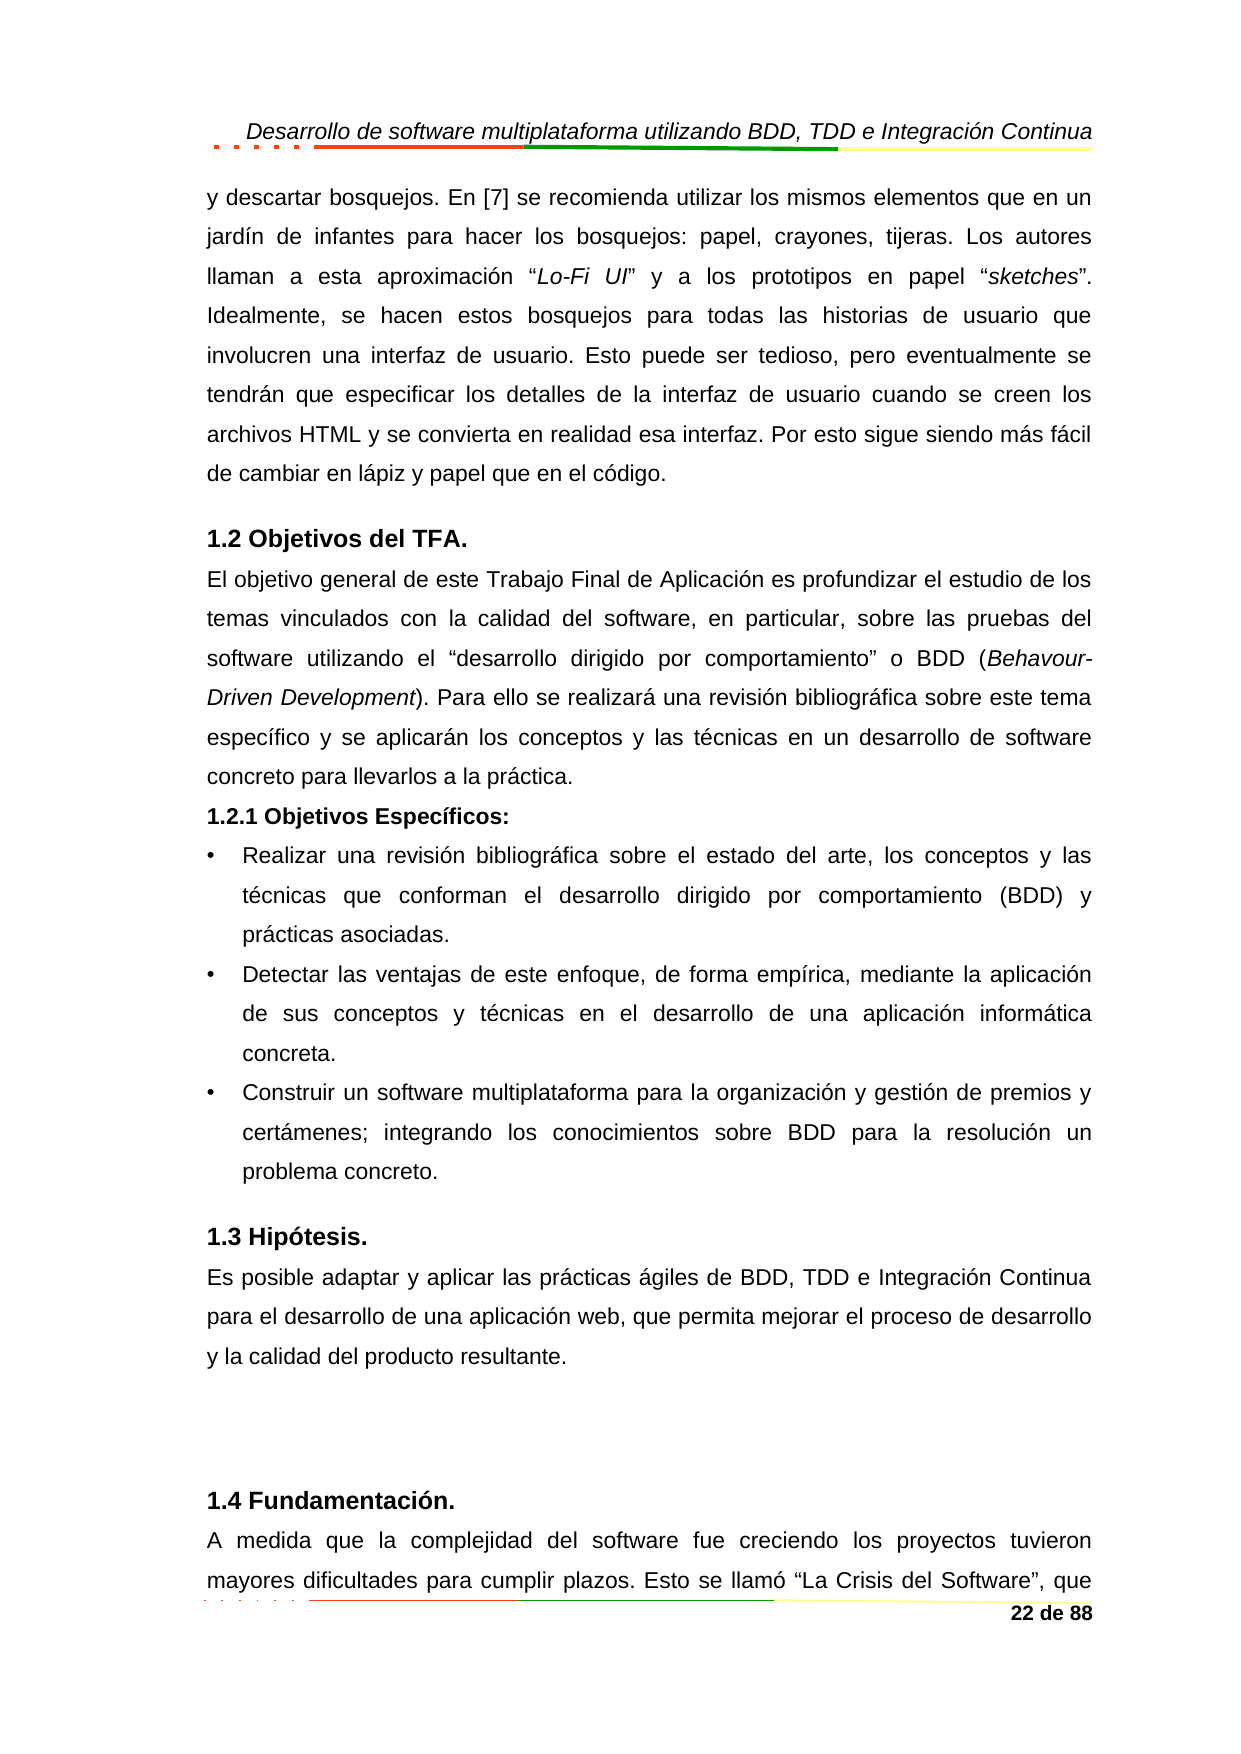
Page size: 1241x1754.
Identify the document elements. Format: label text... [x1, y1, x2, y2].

list Construir un software multiplataforma para la organización y gestión de premios y certámenes; integrando los conocimientos sobre BDD para la resolución un problema concreto. [207, 1079, 1093, 1184]
subtitle 1.3 Hipótesis. [207, 1222, 1093, 1251]
list Detectar las ventajas de este enfoque, de forma empírica, mediante la aplicación de sus conceptos y técnicas en el desarrollo de una aplicación informática concreta. [207, 961, 1093, 1066]
text y descartar bosquejos. En [7] se recomienda utilizar los mismos elementos que en un jardín de infantes para hacer los bosquejos: papel, crayones, tijeras. Los autores llaman a esta aproximación “Lo-Fi UI” y a los prototipos en papel “sketches”. Idealmente, se hacen estos bosquejos para todas las historias de usuario que involucren una interfaz de usuario. Esto puede ser tedioso, pero eventualmente se tendrán que especificar los detalles de la interfaz de usuario cuando se creen los archivos HTML y se convierta en realidad esa interfaz. Por esto sigue siendo más fácil de cambiar en lápiz y papel que en el código. [207, 184, 1093, 486]
subtitle 1.4 Fundamentación. [207, 1486, 1093, 1515]
list Realizar una revisión bibliográfica sobre el estado del arte, los conceptos y las técnicas que conforman el desarrollo dirigido por comportamiento (BDD) y prácticas asociadas. [207, 842, 1093, 947]
subtitle 1.2 Objetivos del TFA. [207, 524, 1093, 553]
text Es posible adaptar y aplicar las prácticas ágiles de BDD, TDD e Integración Continua para el desarrollo de una aplicación web, que permita mejorar el proceso de desarrollo y la calidad del producto resultante. [207, 1264, 1093, 1369]
text A medida que la complejidad del software fue creciendo los proyectos tuvieron mayores dificultades para cumplir plazos. Esto se llamó “La Crisis del Software”, que [207, 1527, 1093, 1593]
text 1.2.1 Objetivos Específicos: [207, 803, 1093, 829]
text El objetivo general de este Trabajo Final de Aplicación es profundizar el estudio de los temas vinculados con la calidad del software, en particular, sobre las pruebas del software utilizando el “desarrollo dirigido por comportamiento” o BDD (Behavour-Driven Development). Para ello se realizará una revisión bibliográfica sobre este tema específico y se aplicarán los conceptos y las técnicas en un desarrollo de software concreto para llevarlos a la práctica. [207, 566, 1093, 789]
